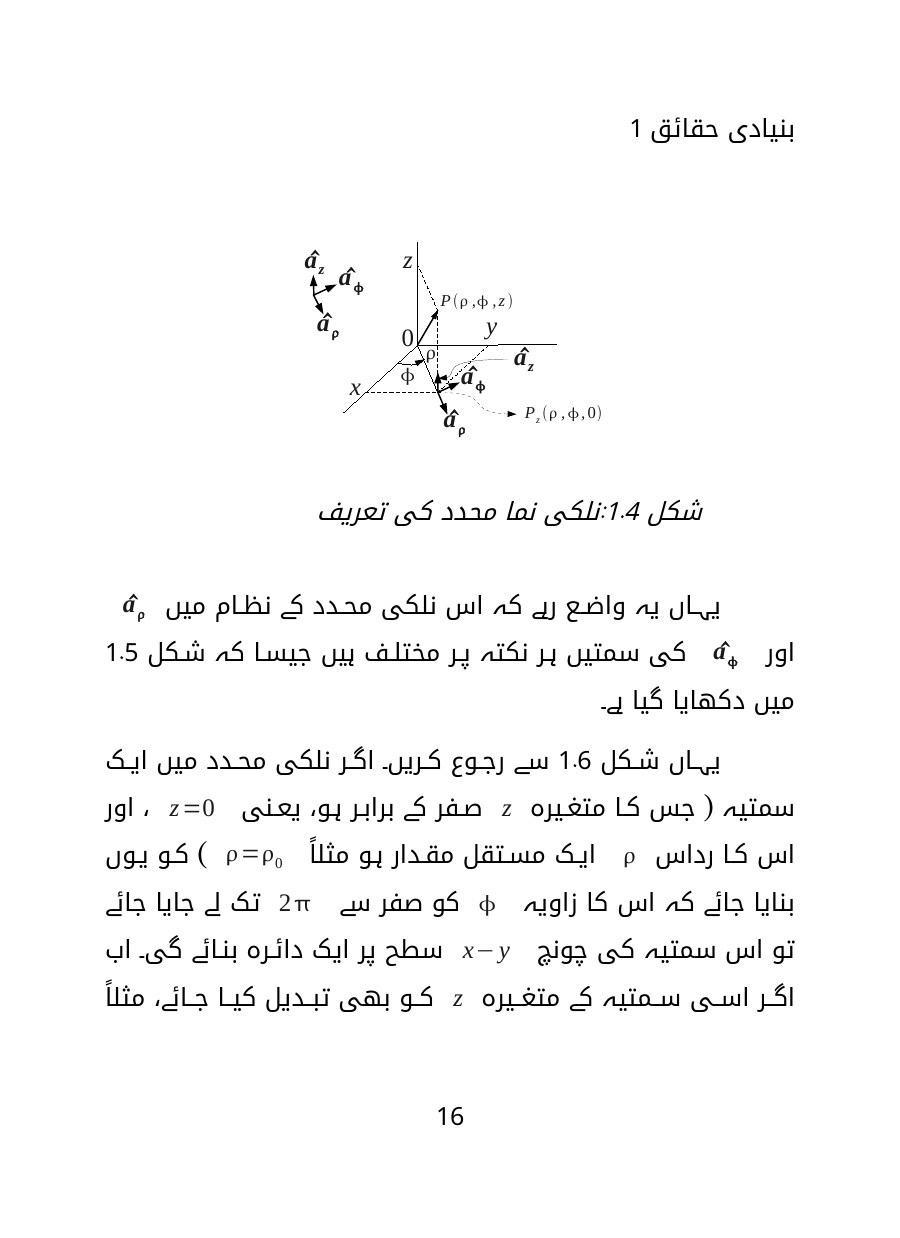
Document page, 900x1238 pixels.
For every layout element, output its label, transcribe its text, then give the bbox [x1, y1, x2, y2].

text یہاں شکل 1.6 سے رجوع کریں۔ اگر نلکی محدد میں ایک سمتیہ ( جس کا متغیرہصفر کے برابر ہو، یعنی ، اور اس کا رداس ایک مستقل مقدار ہو مثلاً ) کو یوں بنایا جائے کہ اس کا زاویہ کو صفر سے تک لے جایا جائے تو اس سمتیہ کی چونچ سطح پر ایک دائرہ بنائے گی۔ اب اگر اسی سمتیہ کے متغیرہکو بھی تبدیل کیا جائے، مثلاً کو صفر اور تین کے درمیان اس طرح تبدیل کیا جائے کہ ہرپرکو صفر سے تین تک لے جایا جائے تو یہ سمتیہ ایک نلکی بنائے گی۔ اسی وجہ سے اس نظام کو نلکی محدد کہتے ہیں۔ اب اگر ہم سمتیہ کے تینوں متغیرہ تبدیل کریں تو ہمیں نلکی کا حجم ملتا ہے۔ اگلے تین مساوات ان باتوں کو ظاہر کرتے ہیں۔ [105, 737, 795, 1021]
text یہاں یہ واضع رہے کہ اس نلکی محدد کے نظام میں اور کی سمتیں ہر نکتہ پر مختلف ہیں جیسا کہ شکل 1.5 میں دکھایا گیا ہے۔ [105, 582, 795, 724]
text شکل 1.4:نلکی نما محدد کی تعریف [198, 195, 702, 536]
